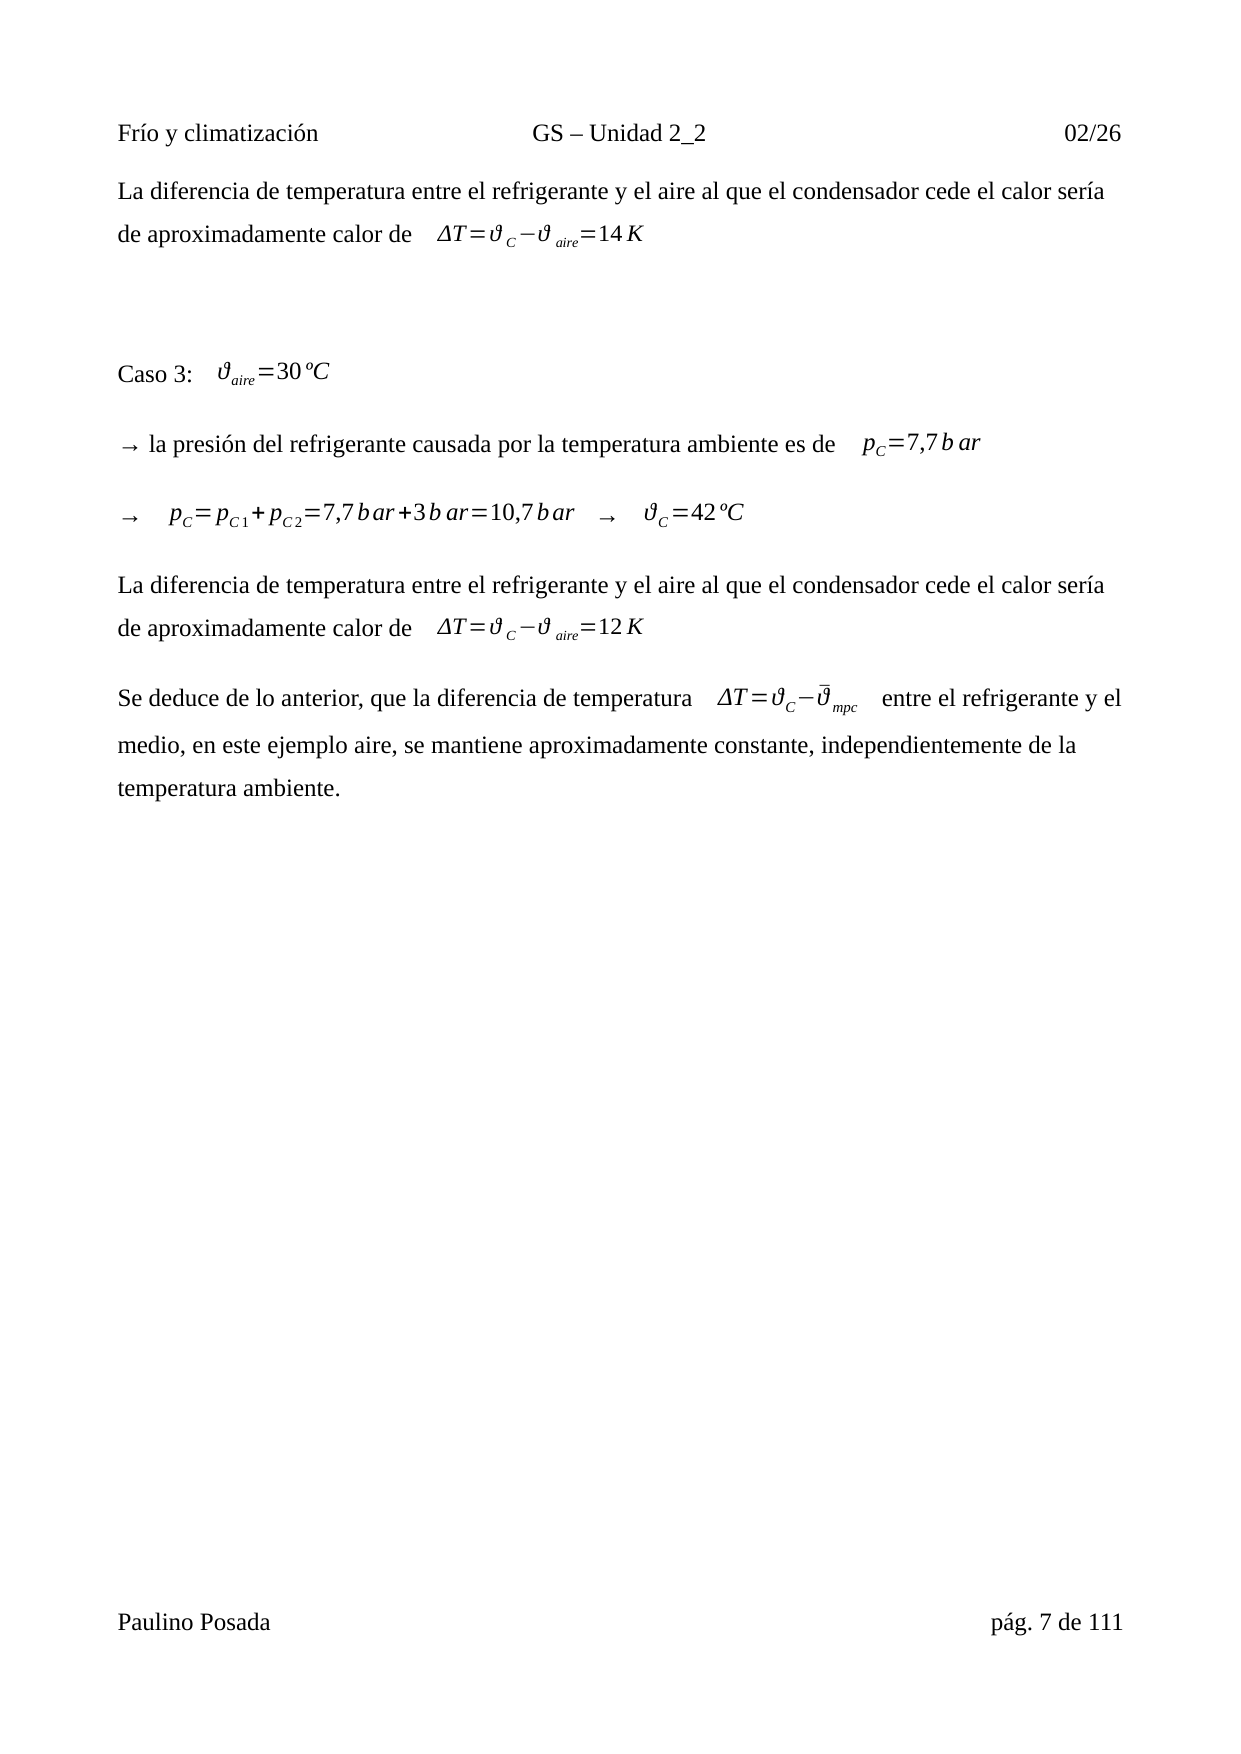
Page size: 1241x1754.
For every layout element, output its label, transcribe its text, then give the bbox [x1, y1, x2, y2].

text → la presión del refrigerante causada por la temperatura ambiente es de [117, 428, 1123, 460]
text → → [117, 499, 1123, 530]
text La diferencia de temperatura entre el refrigerante y el aire al que el condensador cede el calor sería de aproximadamente calor de [117, 176, 1123, 250]
text La diferencia de temperatura entre el refrigerante y el aire al que el condensador cede el calor sería de aproximadamente calor de [117, 570, 1123, 643]
text Se deduce de lo anterior, que la diferencia de temperatura entre el refrigerante y el medio, en este ejemplo aire, se mantiene aproximadamente constante, independientemente de la temperatura ambiente. [117, 683, 1123, 802]
text Caso 3: [117, 358, 1123, 389]
